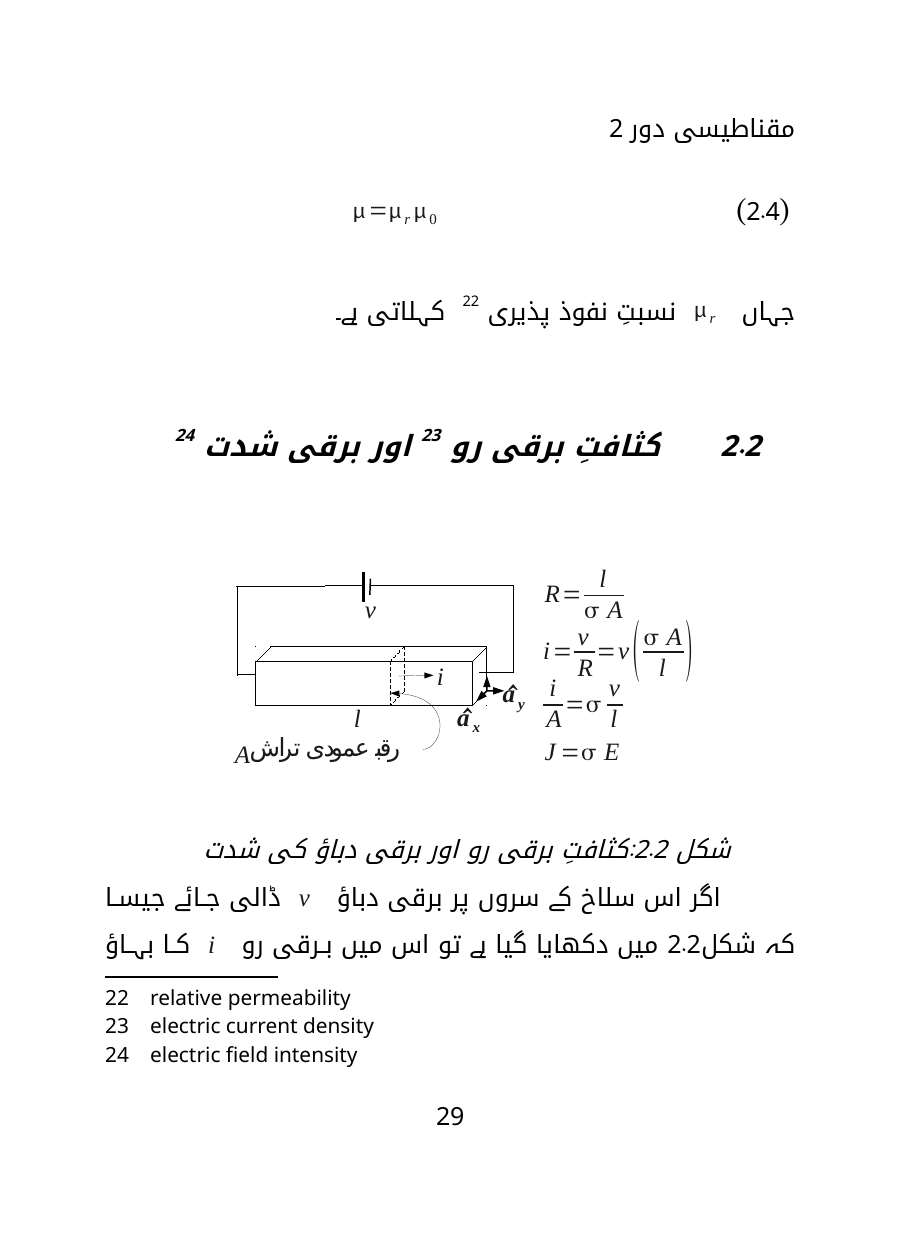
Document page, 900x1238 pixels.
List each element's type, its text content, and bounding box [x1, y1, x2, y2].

text relative permeability [105, 983, 795, 1012]
subtitle کثافتِ برقی رو اور برقی شدت [105, 419, 720, 474]
table_header (2.4) [675, 183, 795, 254]
text اگر اس سلاخ کے سروں پر برقی دباؤ ڈالی جائے جیسا کہ شکل2.2 میں دکھایا گیا ہے تو اس میں برقی رو کا بہاؤ ہو گا جس کی مقدار اہم کے قانون سے یوں حاصل ہوتا ہے [105, 487, 795, 969]
list electric field intensity [105, 1040, 795, 1068]
list electric current density [105, 1012, 795, 1040]
text شکل 2.2:کثافتِ برقی رو اور برقی دباؤ کی شدت [169, 499, 731, 874]
text جہاں نسبتِ نفوذ پذیری کہلاتی ہے۔ [105, 288, 795, 335]
table_header [105, 183, 675, 254]
